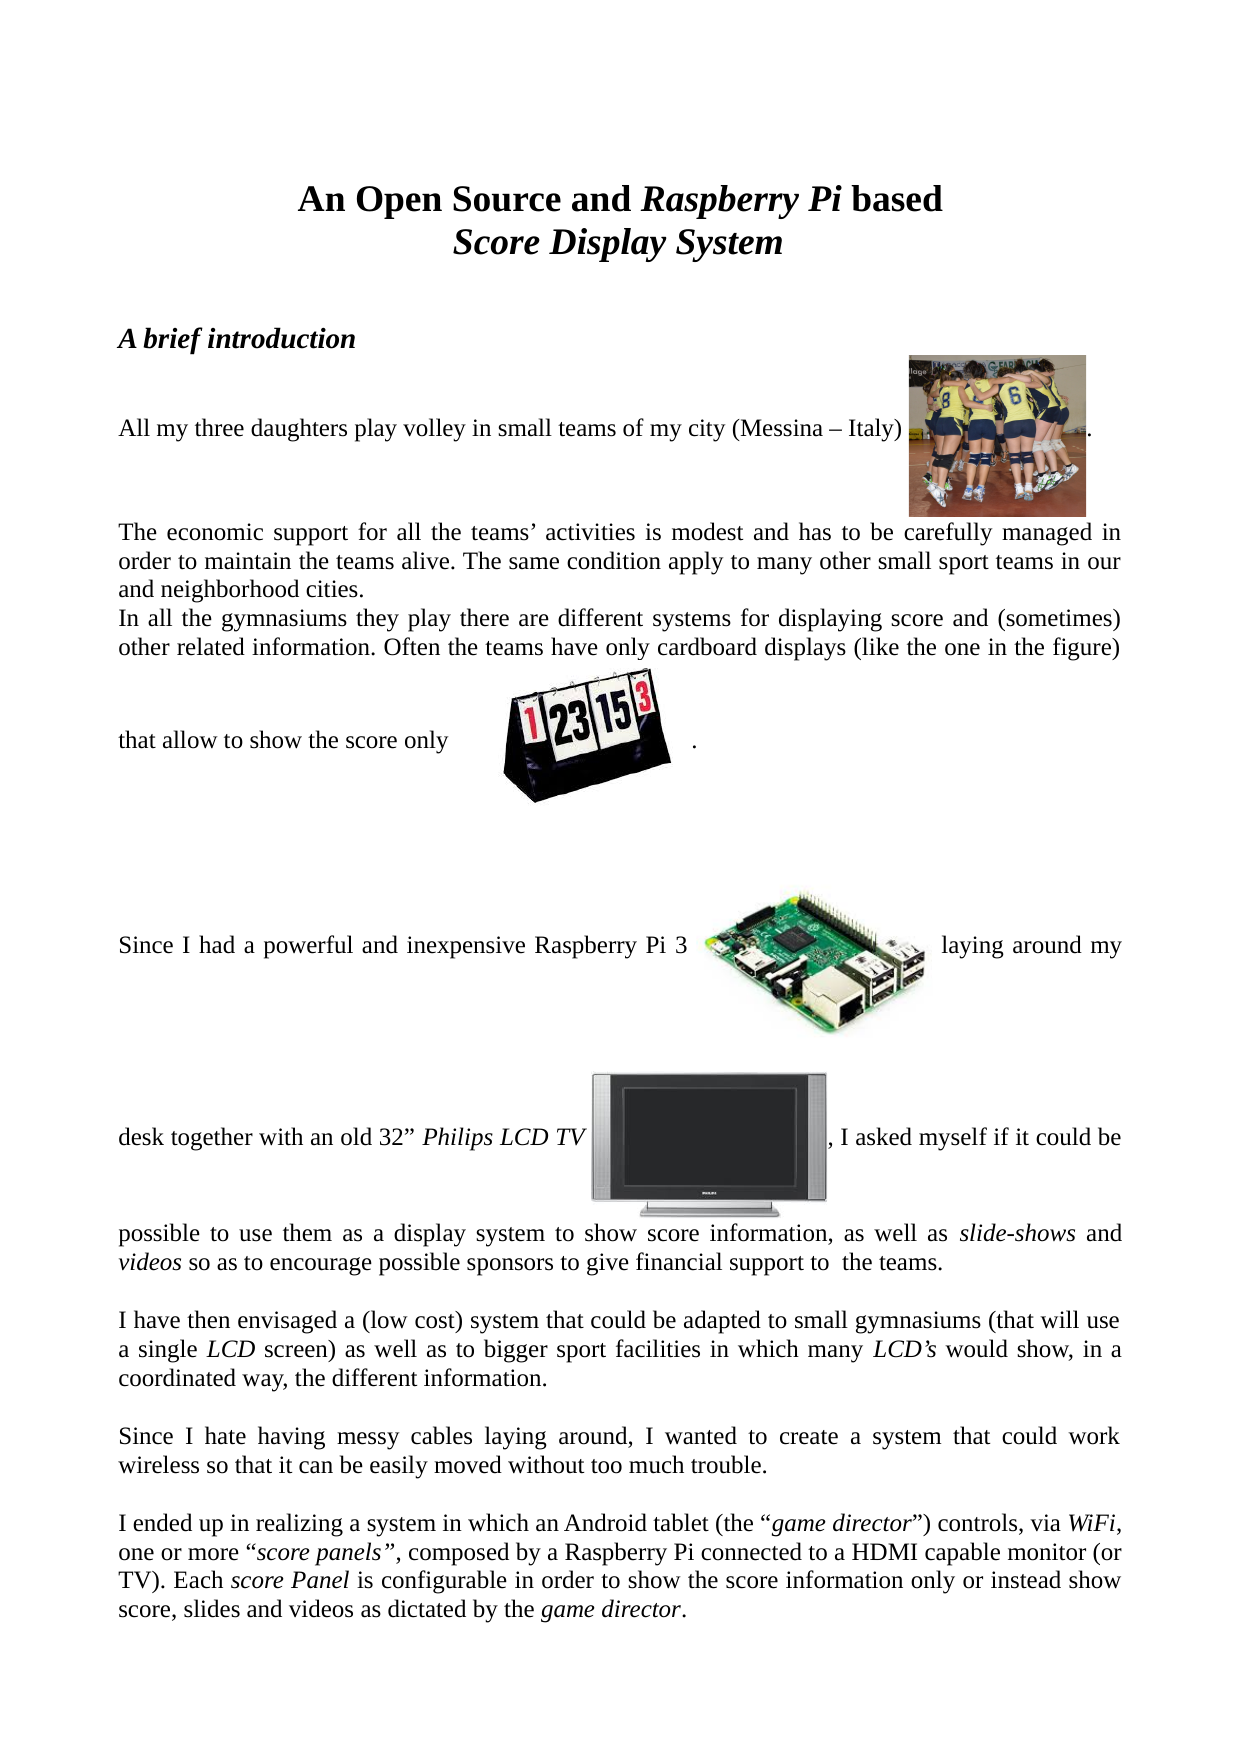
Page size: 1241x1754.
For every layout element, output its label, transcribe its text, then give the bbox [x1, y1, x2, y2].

text Since I hate having messy cables laying around, I wanted to create a system that could work wireless so that it can be easily moved without too much trouble. [118, 1421, 1122, 1478]
text The economic support for all the teams’ activities is modest and has to be carefully managed in order to maintain the teams alive. The same condition apply to many other small sport teams in our and neighborhood cities. [118, 517, 1122, 603]
picture [455, 660, 692, 836]
picture [591, 835, 933, 1219]
text A brief introduction [118, 322, 1122, 355]
text . [994, 355, 1122, 517]
text Since I had a powerful and inexpensive Raspberry Pi 3 laying around my desk together with an old 32” Philips LCD TV , I asked myself if it could be possible to use them as a display system to show score information, as well as slide-shows and videos so as to encourage possible sponsors to give financial support to the teams. [118, 836, 1122, 1276]
text Score Display System [118, 219, 1122, 263]
picture [938, 355, 994, 517]
text In all the gymnasiums they play there are different systems for displaying score and (sometimes) other related information. Often the teams have only cardboard displays (like the one in the figure) that allow to show the score only . [118, 603, 1122, 836]
text I ended up in realizing a system in which an Android tablet (the “game director”) controls, via WiFi, one or more “score panels”, composed by a Raspberry Pi connected to a HDMI capable monitor (or TV). Each score Panel is configurable in order to show the score information only or instead show score, slides and videos as dictated by the game director. [118, 1508, 1122, 1623]
text All my three daughters play volley in small teams of my city (Messina – Italy) [118, 355, 938, 517]
text I have then envisaged a (low cost) system that could be adapted to small gymnasiums (that will use a single LCD screen) as well as to bigger sport facilities in which many LCD’s would show, in a coordinated way, the different information. [118, 1305, 1122, 1391]
text An Open Source and Raspberry Pi based [118, 176, 1122, 219]
